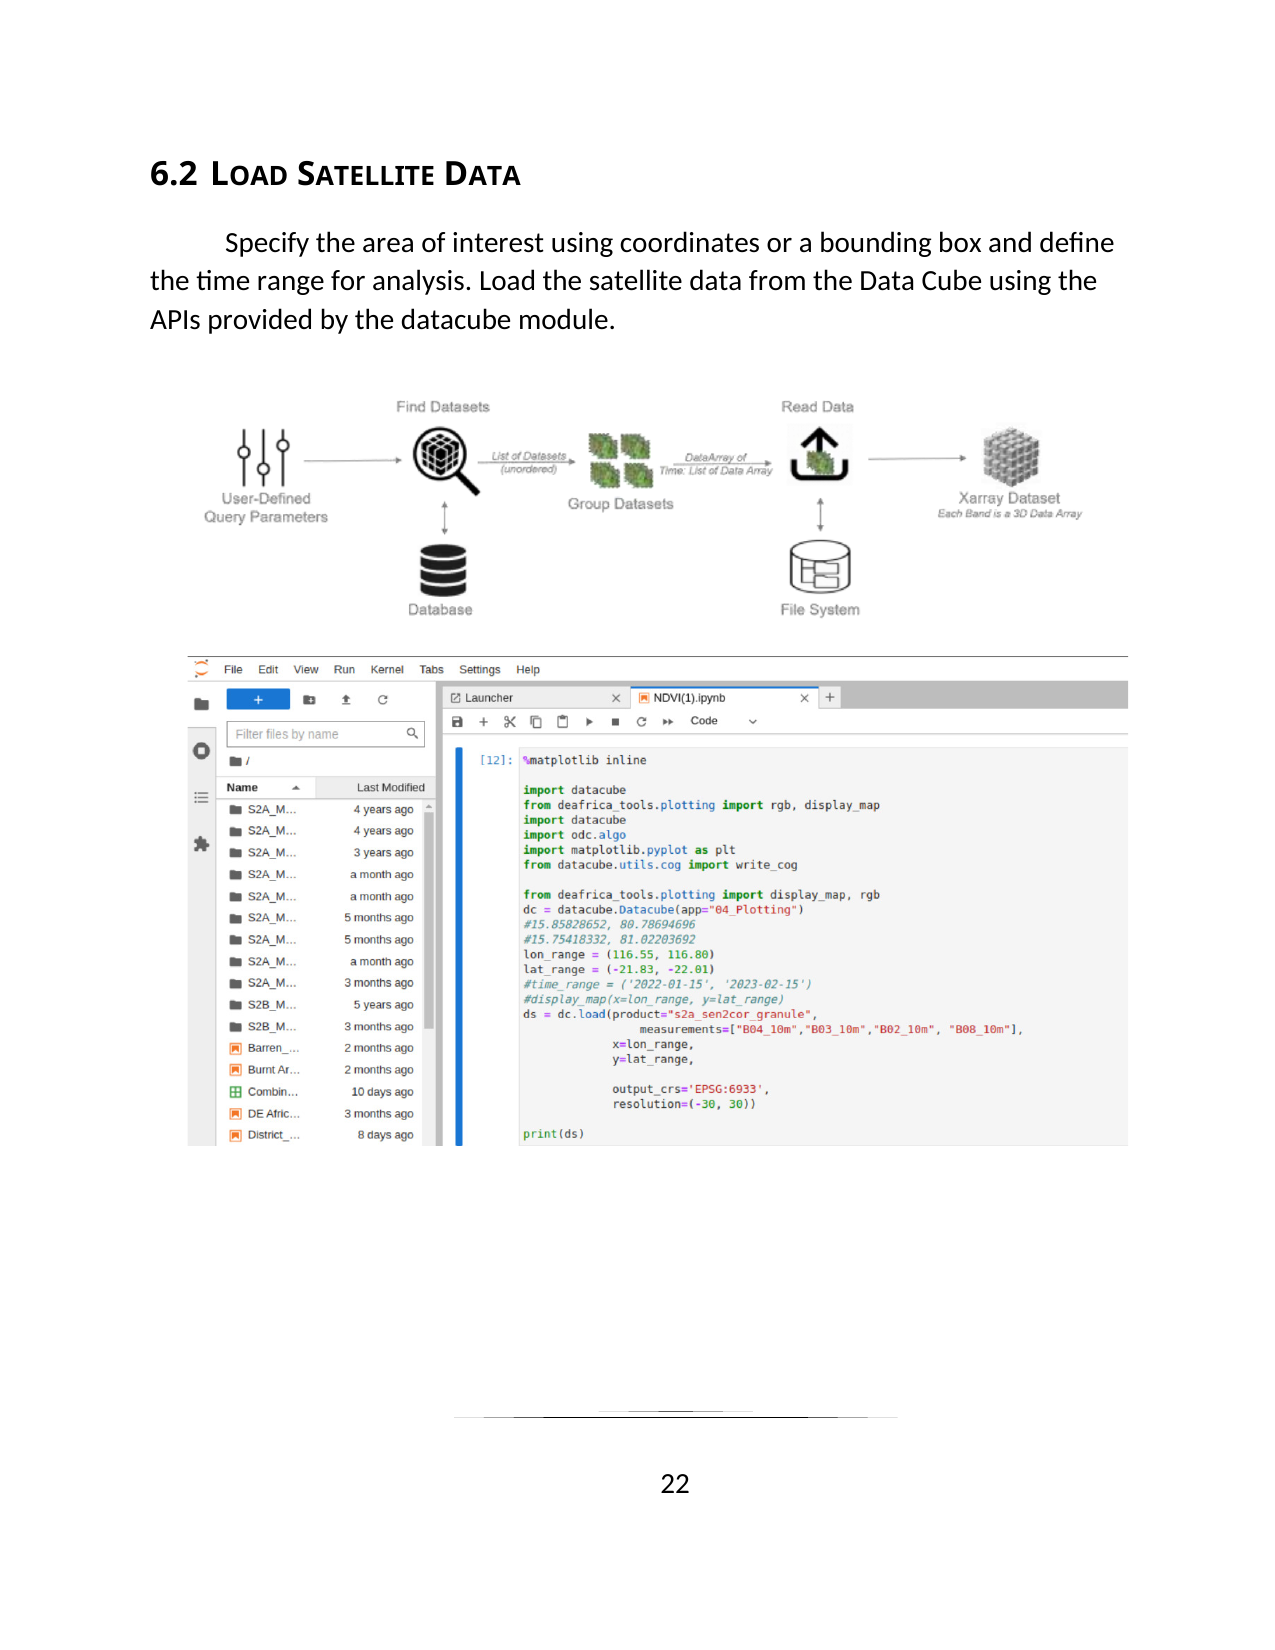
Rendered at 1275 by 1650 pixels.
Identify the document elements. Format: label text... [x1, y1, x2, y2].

picture [159, 377, 1100, 634]
text Specify the area of interest using coordinates or a bounding box and define the time range for analysis. Load the satellite data from the Data Cube using the APIs provided by the datacube module. [150, 224, 1125, 336]
subtitle Load Satellite Data [150, 150, 1125, 195]
picture [187, 656, 1129, 1146]
